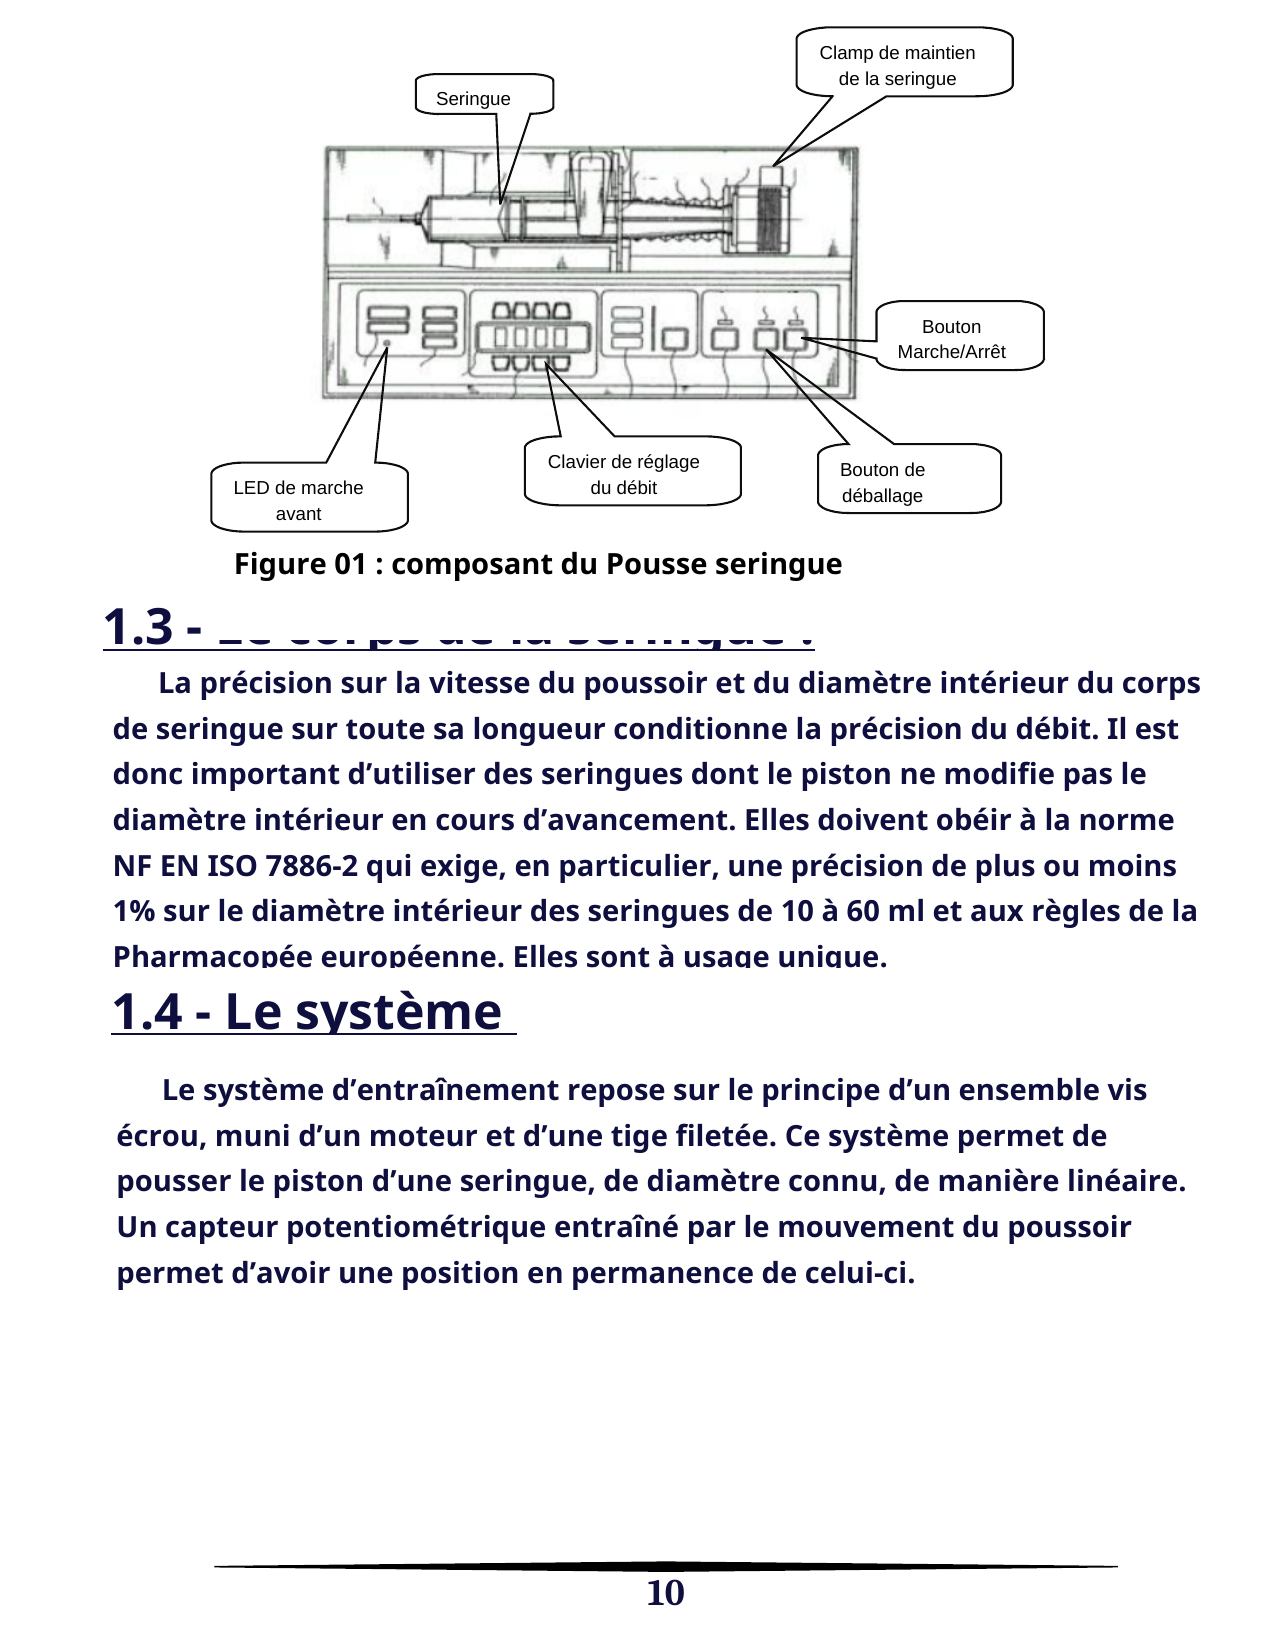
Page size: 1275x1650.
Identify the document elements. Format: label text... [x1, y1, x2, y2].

text 1.3 - Le corps de la seringue : [102, 591, 370, 649]
text 1.3 - Le corps de la seringue : [377, 640, 713, 649]
text 1.4 - Le système d’entrainement : [111, 976, 923, 1035]
text La précision sur la vitesse du poussoir et du diamètre intérieur du corps de seringue sur toute sa longueur conditionne la précision du débit. Il est donc important d’utiliser des seringues dont le piston ne modifie pas le diamètre intérieur en cours d’avancement. Elles doivent obéir à la norme NF EN ISO 7886-2 qui exige, en particulier, une précision de plus ou moins 1% sur le diamètre intérieur des seringues de 10 à 60 ml et aux règles de la Pharmacopée européenne. Elles sont à usage unique. [112, 662, 1202, 976]
text Figure 01 : composant du Pousse seringue [234, 544, 1260, 583]
text Le système d’entraînement repose sur le principe d’un ensemble vis écrou, muni d’un moteur et d’une tige filetée. Ce système permet de pousser le piston d’une seringue, de diamètre connu, de manière linéaire. Un capteur potentiométrique entraîné par le mouvement du poussoir permet d’avoir une position en permanence de celui-ci. [116, 1069, 1189, 1292]
text 1.3 - Le corps de la seringue : [720, 640, 913, 650]
